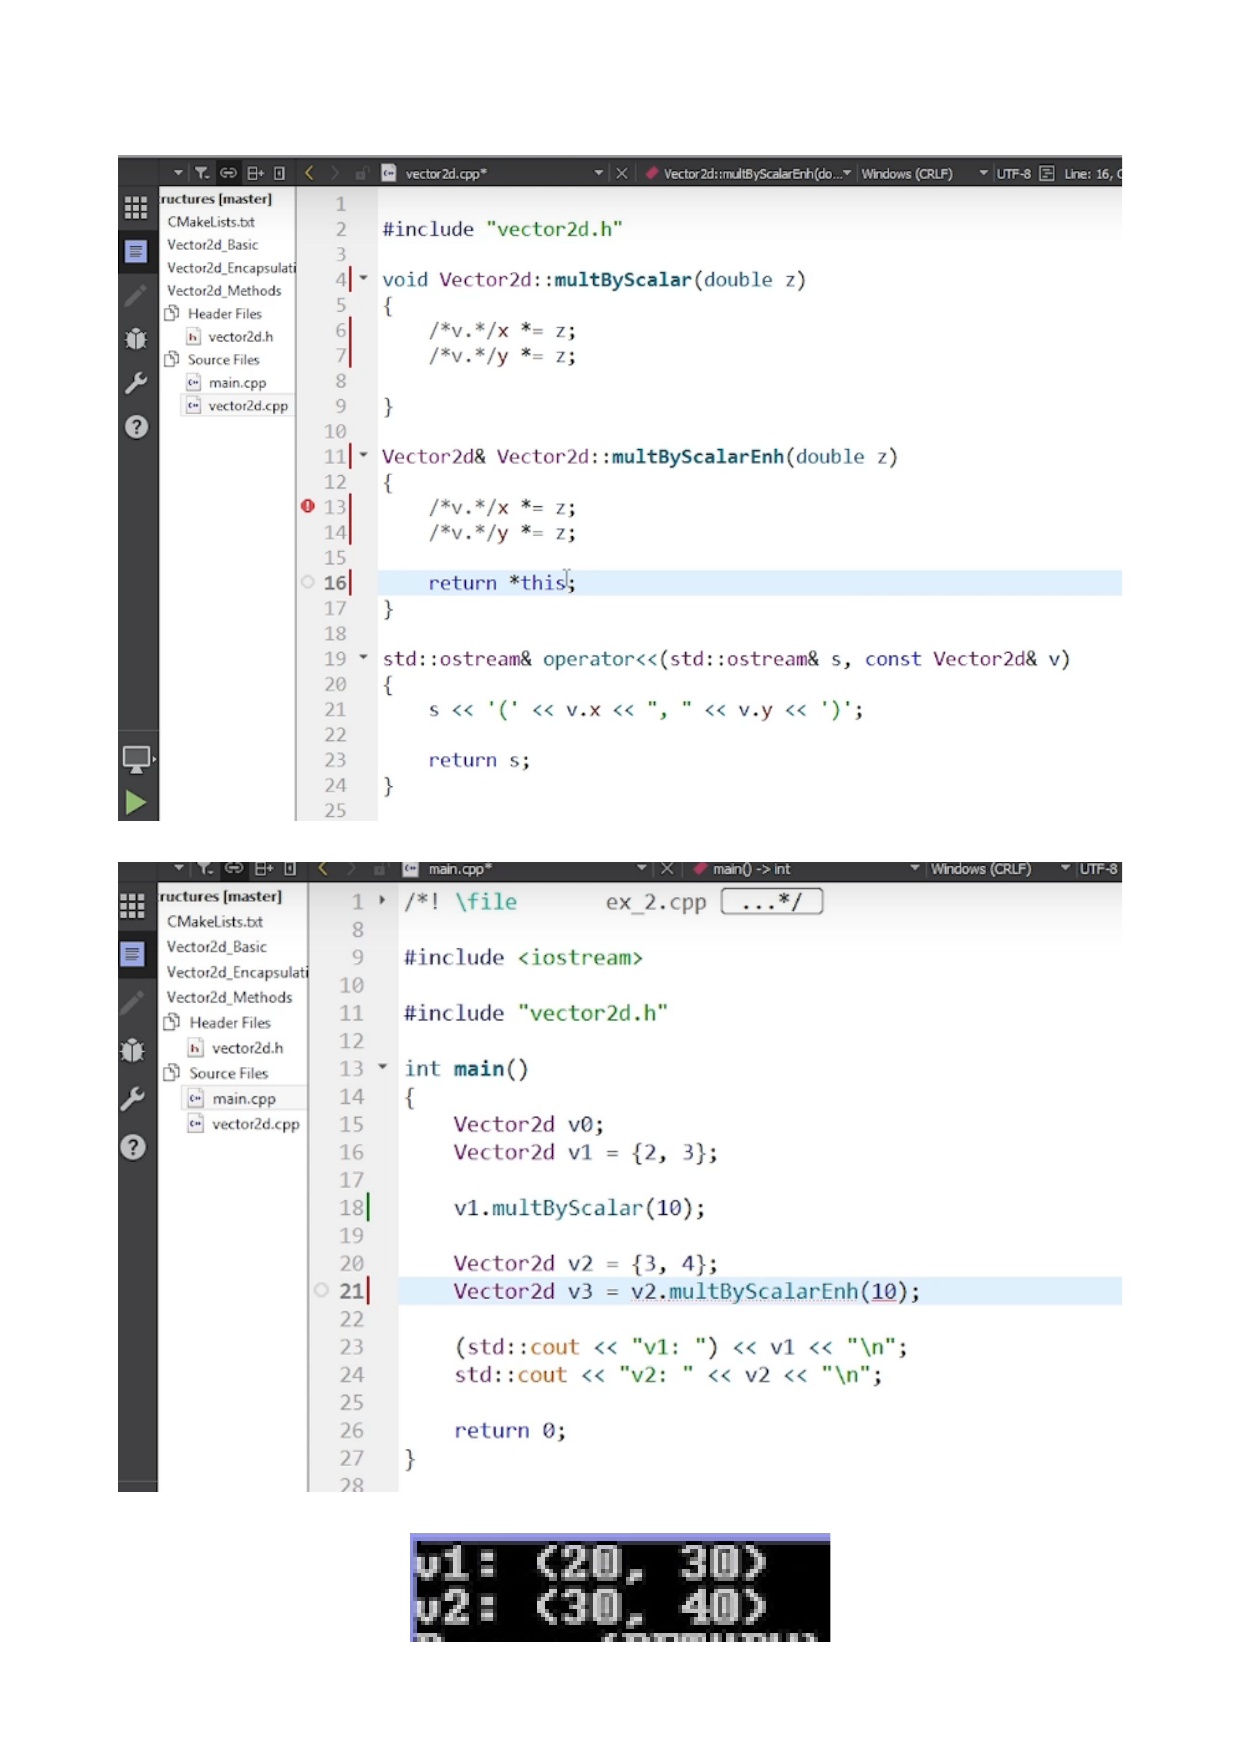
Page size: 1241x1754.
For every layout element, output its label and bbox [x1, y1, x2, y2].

picture [118, 862, 1123, 1492]
picture [118, 155, 1123, 821]
picture [410, 1533, 831, 1642]
